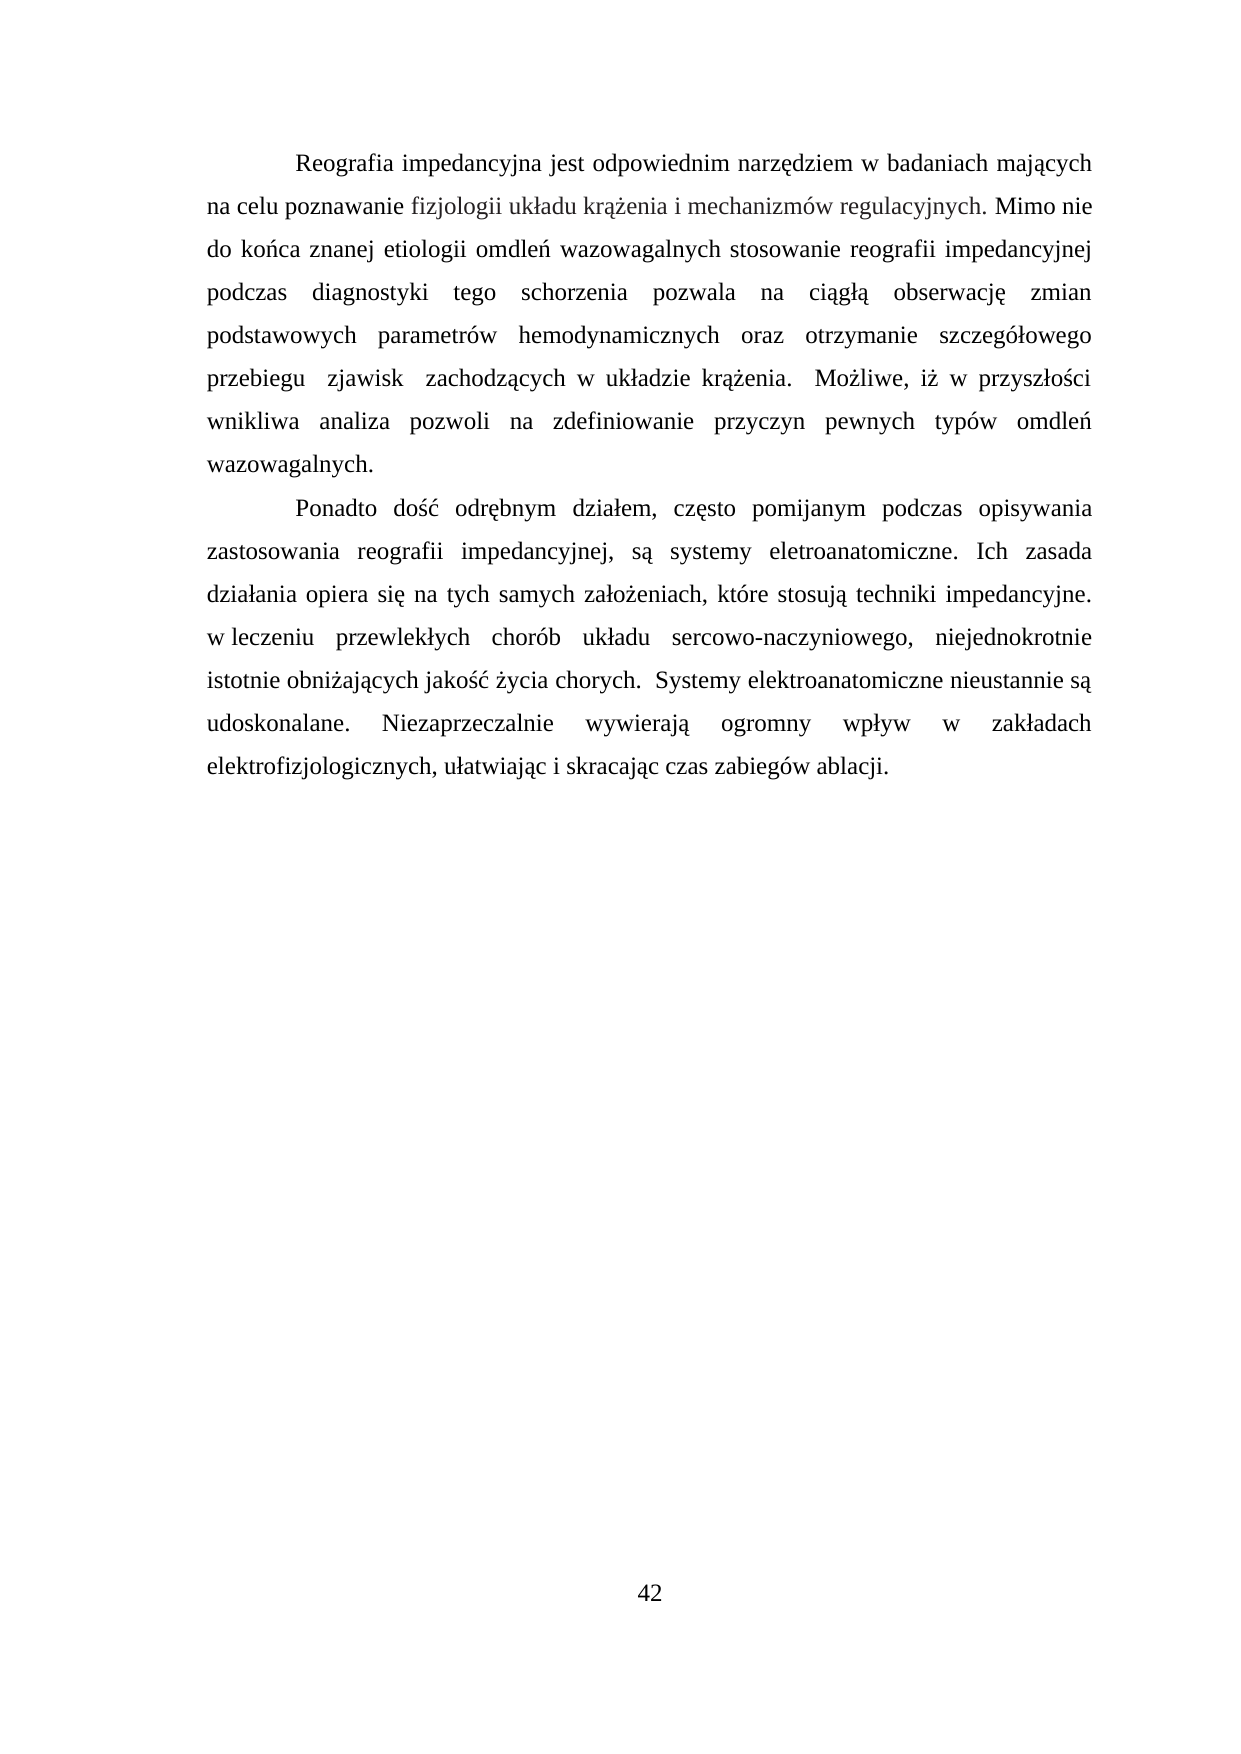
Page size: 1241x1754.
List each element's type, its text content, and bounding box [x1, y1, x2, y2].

text Reografia impedancyjna jest odpowiednim narzędziem w badaniach mających na celu poznawanie fizjologii układu krążenia i mechanizmów regulacyjnych. Mimo nie do końca znanej etiologii omdleń wazowagalnych stosowanie reografii impedancyjnej podczas diagnostyki tego schorzenia pozwala na ciągłą obserwację zmian podstawowych parametrów hemodynamicznych oraz otrzymanie szczegółowego przebiegu zjawisk zachodzących w układzie krążenia. Możliwe, iż w przyszłości wnikliwa analiza pozwoli na zdefiniowanie przyczyn pewnych typów omdleń wazowagalnych. [207, 148, 1093, 478]
text Ponadto dość odrębnym działem, często pomijanym podczas opisywania zastosowania reografii impedancyjnej, są systemy eletroanatomiczne. Ich zasada działania opiera się na tych samych założeniach, które stosują techniki impedancyjne. w leczeniu przewlekłych chorób układu sercowo-naczyniowego, niejednokrotnie istotnie obniżających jakość życia chorych. Systemy elektroanatomiczne nieustannie są udoskonalane. Niezaprzeczalnie wywierają ogromny wpływ w zakładach elektrofizjologicznych, ułatwiając i skracając czas zabiegów ablacji. [207, 493, 1093, 780]
